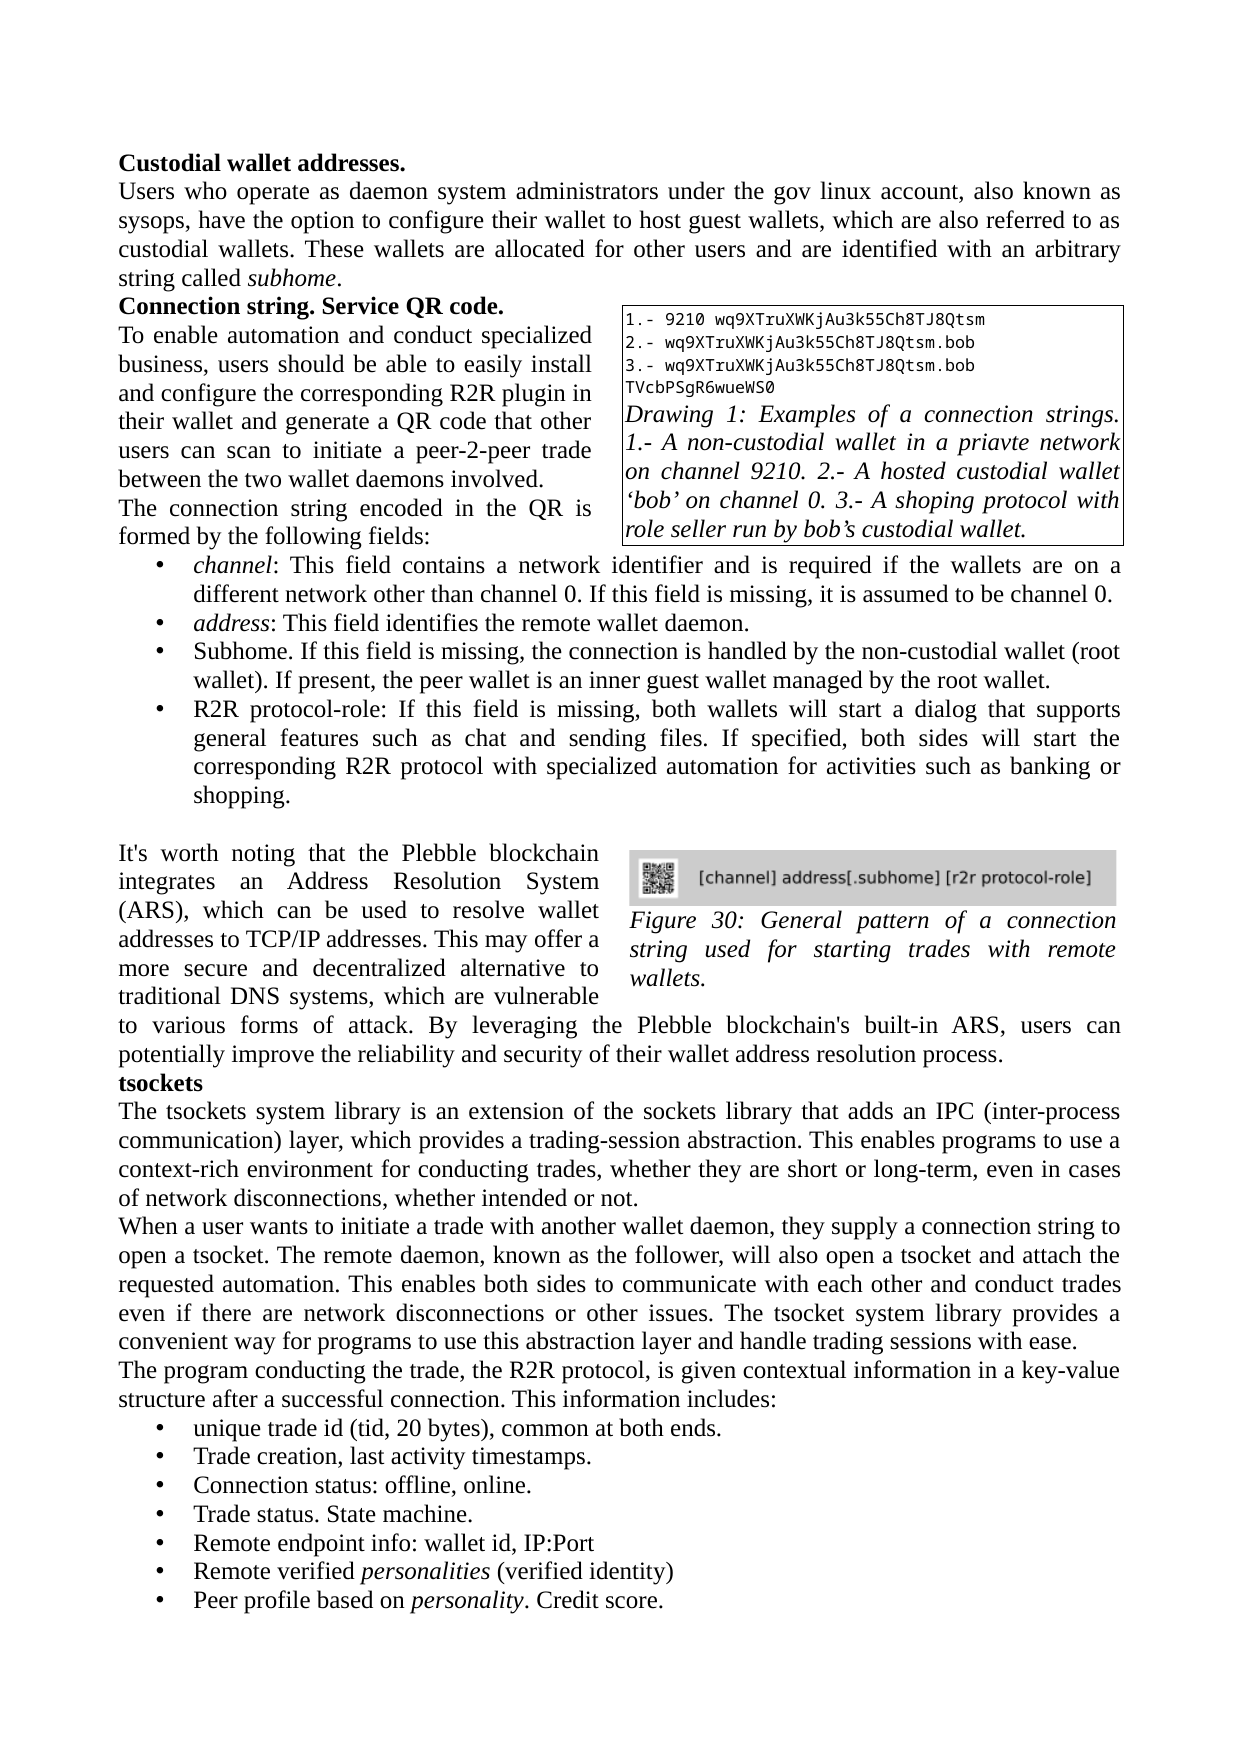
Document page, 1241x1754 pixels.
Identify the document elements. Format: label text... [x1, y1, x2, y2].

text Users who operate as daemon system administrators under the gov linux account, also known as sysops, have the option to configure their wallet to host guest wallets, which are also referred to as custodial wallets. These wallets are allocated for other users and are identified with an arbitrary string called subhome. [118, 176, 1122, 291]
text To enable automation and conduct specialized business, users should be able to easily install and configure the corresponding R2R plugin in their wallet and generate a QR code that other users can scan to initiate a peer-2-peer trade between the two wallet daemons involved. [118, 320, 622, 493]
text The tsockets system library is an extension of the sockets library that adds an IPC (inter-process communication) layer, which provides a trading-session abstraction. This enables programs to use a context-rich environment for conducting trades, whether they are short or long-term, even in cases of network disconnections, whether intended or not. [118, 1096, 1122, 1211]
list channel: This field contains a network identifier and is required if the wallets are on a different network other than channel 0. If this field is missing, it is assumed to be channel 0. [156, 550, 1122, 608]
list Trade creation, last activity timestamps. [156, 1441, 1122, 1470]
text Connection string. Service QR code. [623, 306, 1123, 545]
list Remote endpoint info: wallet id, IP:Port [156, 1528, 1122, 1556]
text Figure 30: General pattern of a connection string used for starting trades with remote wallets. [629, 906, 1117, 992]
text Drawing 1: Examples of a connection strings. 1.- A non-custodial wallet in a priavte network on channel 9210. 2.- A hosted custodial wallet ‘bob’ on channel 0. 3.- A shoping protocol with role seller run by bob’s custodial wallet. [625, 320, 1120, 542]
list Remote verified personalities (verified identity) [156, 1556, 1122, 1585]
text It's worth noting that the Plebble blockchain integrates an Address Resolution System (ARS), which can be used to resolve wallet addresses to TCP/IP addresses. This may offer a more secure and decentralized alternative to traditional DNS systems, which are vulnerable to various forms of attack. By leveraging the Plebble blockchain's built-in ARS, users can potentially improve the reliability and security of their wallet address resolution process. [118, 838, 1122, 1068]
text The program conducting the trade, the R2R protocol, is given contextual information in a key-value structure after a successful connection. This information includes: [118, 1355, 1122, 1413]
list R2R protocol-role: If this field is missing, both wallets will start a dialog that supports general features such as chat and sending files. If specified, both sides will start the corresponding R2R protocol with specialized automation for activities such as banking or shopping. [156, 694, 1122, 809]
list Trade status. State machine. [156, 1499, 1122, 1528]
list unique trade id (tid, 20 bytes), common at both ends. [156, 1413, 1122, 1441]
text Connection string. Service QR code. [118, 291, 1122, 320]
list address: This field identifies the remote wallet daemon. [156, 608, 1122, 636]
list Subhome. If this field is missing, the connection is handled by the non-custodial wallet (root wallet). If present, the peer wallet is an inner guest wallet managed by the root wallet. [156, 636, 1122, 694]
text When a user wants to initiate a trade with another wallet daemon, they supply a connection string to open a tsocket. The remote daemon, known as the follower, will also open a tsocket and attach the requested automation. This enables both sides to communicate with each other and conduct trades even if there are network disconnections or other issues. The tsocket system library provides a convenient way for programs to use this abstraction layer and handle trading sessions with ease. [118, 1211, 1122, 1355]
picture [629, 850, 1117, 906]
list Connection status: offline, online. [156, 1470, 1122, 1499]
text Custodial wallet addresses. [118, 148, 1122, 176]
list Peer profile based on personality. Credit score. [156, 1585, 1122, 1614]
text The connection string encoded in the QR is formed by the following fields: [118, 493, 1122, 550]
text tsockets [118, 1068, 1122, 1096]
